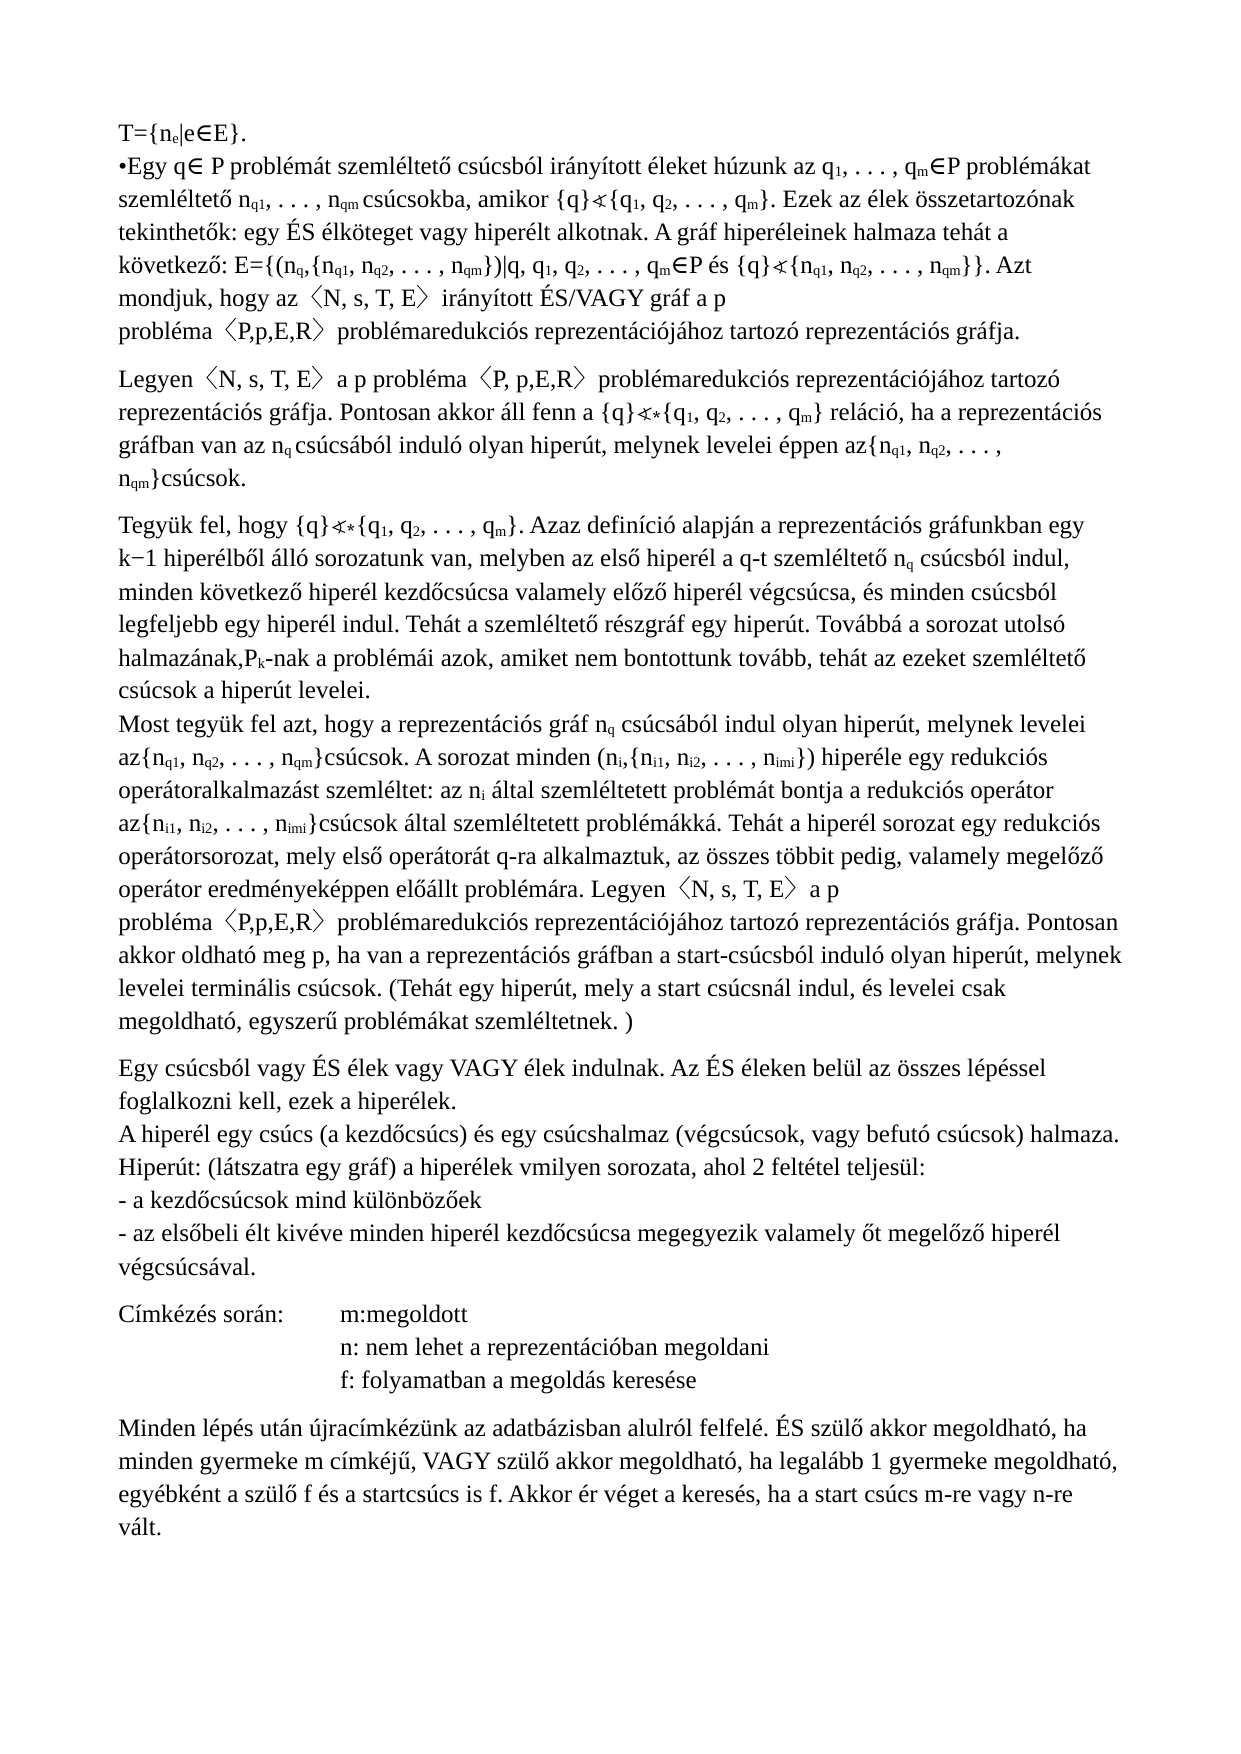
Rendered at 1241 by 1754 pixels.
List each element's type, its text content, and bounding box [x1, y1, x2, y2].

text Címkézés során: m:megoldott n: nem lehet a reprezentációban megoldani f: folyamatban a megoldás keresése [118, 1299, 1122, 1394]
text T={ne|e∈E}. •Egy q∈ P problémát szemléltető csúcsból irányított éleket húzunk az q1, . . . , qm∈P problémákat szemléltető nq1, . . . , nqm csúcsokba, amikor {q}∢{q1, q2, . . . , qm}. Ezek az élek összetartozónak tekinthetők: egy ÉS élköteget vagy hiperélt alkotnak. A gráf hiperéleinek halmaza tehát a következő: E={(nq,{nq1, nq2, . . . , nqm})|q, q1, q2, . . . , qm∈P és {q}∢{nq1, nq2, . . . , nqm}}. Azt mondjuk, hogy az〈N, s, T, E〉irányított ÉS/VAGY gráf a p probléma〈P,p,E,R〉problémaredukciós reprezentációjához tartozó reprezentációs gráfja. [118, 118, 1122, 345]
text Egy csúcsból vagy ÉS élek vagy VAGY élek indulnak. Az ÉS éleken belül az összes lépéssel foglalkozni kell, ezek a hiperélek. A hiperél egy csúcs (a kezdőcsúcs) és egy csúcshalmaz (végcsúcsok, vagy befutó csúcsok) halmaza. Hiperút: (látszatra egy gráf) a hiperélek vmilyen sorozata, ahol 2 feltétel teljesül: - a kezdőcsúcsok mind különbözőek - az elsőbeli élt kivéve minden hiperél kezdőcsúcsa megegyezik valamely őt megelőző hiperél végcsúcsával. [118, 1053, 1122, 1280]
text Tegyük fel, hogy {q}∢∗{q1, q2, . . . , qm}. Azaz definíció alapján a reprezentációs gráfunkban egy k−1 hiperélből álló sorozatunk van, melyben az első hiperél a q-t szemléltető nq csúcsból indul, minden következő hiperél kezdőcsúcsa valamely előző hiperél végcsúcsa, és minden csúcsból legfeljebb egy hiperél indul. Tehát a szemléltető részgráf egy hiperút. Továbbá a sorozat utolsó halmazának,Pk-nak a problémái azok, amiket nem bontottunk tovább, tehát az ezeket szemléltető csúcsok a hiperút levelei. Most tegyük fel azt, hogy a reprezentációs gráf nq csúcsából indul olyan hiperút, melynek levelei az{nq1, nq2, . . . , nqm}csúcsok. A sorozat minden (ni,{ni1, ni2, . . . , nimi}) hiperéle egy redukciós operátoralkalmazást szemléltet: az ni által szemléltetett problémát bontja a redukciós operátor az{ni1, ni2, . . . , nimi}csúcsok által szemléltetett problémákká. Tehát a hiperél sorozat egy redukciós operátorsorozat, mely első operátorát q-ra alkalmaztuk, az összes többit pedig, valamely megelőző operátor eredményeképpen előállt problémára. Legyen〈N, s, T, E〉a p probléma〈P,p,E,R〉problémaredukciós reprezentációjához tartozó reprezentációs gráfja. Pontosan akkor oldható meg p, ha van a reprezentációs gráfban a start-csúcsból induló olyan hiperút, melynek levelei terminális csúcsok. (Tehát egy hiperút, mely a start csúcsnál indul, és levelei csak megoldható, egyszerű problémákat szemléltetnek. ) [118, 511, 1122, 1034]
text Legyen〈N, s, T, E〉a p probléma〈P, p,E,R〉problémaredukciós reprezentációjához tartozó reprezentációs gráfja. Pontosan akkor áll fenn a {q}∢∗{q1, q2, . . . , qm} reláció, ha a reprezentációs gráfban van az nq csúcsából induló olyan hiperút, melynek levelei éppen az{nq1, nq2, . . . , nqm}csúcsok. [118, 364, 1122, 492]
text Minden lépés után újracímkézünk az adatbázisban alulról felfelé. ÉS szülő akkor megoldható, ha minden gyermeke m címkéjű, VAGY szülő akkor megoldható, ha legalább 1 gyermeke megoldható, egyébként a szülő f és a startcsúcs is f. Akkor ér véget a keresés, ha a start csúcs m-re vagy n-re vált. [118, 1413, 1122, 1541]
